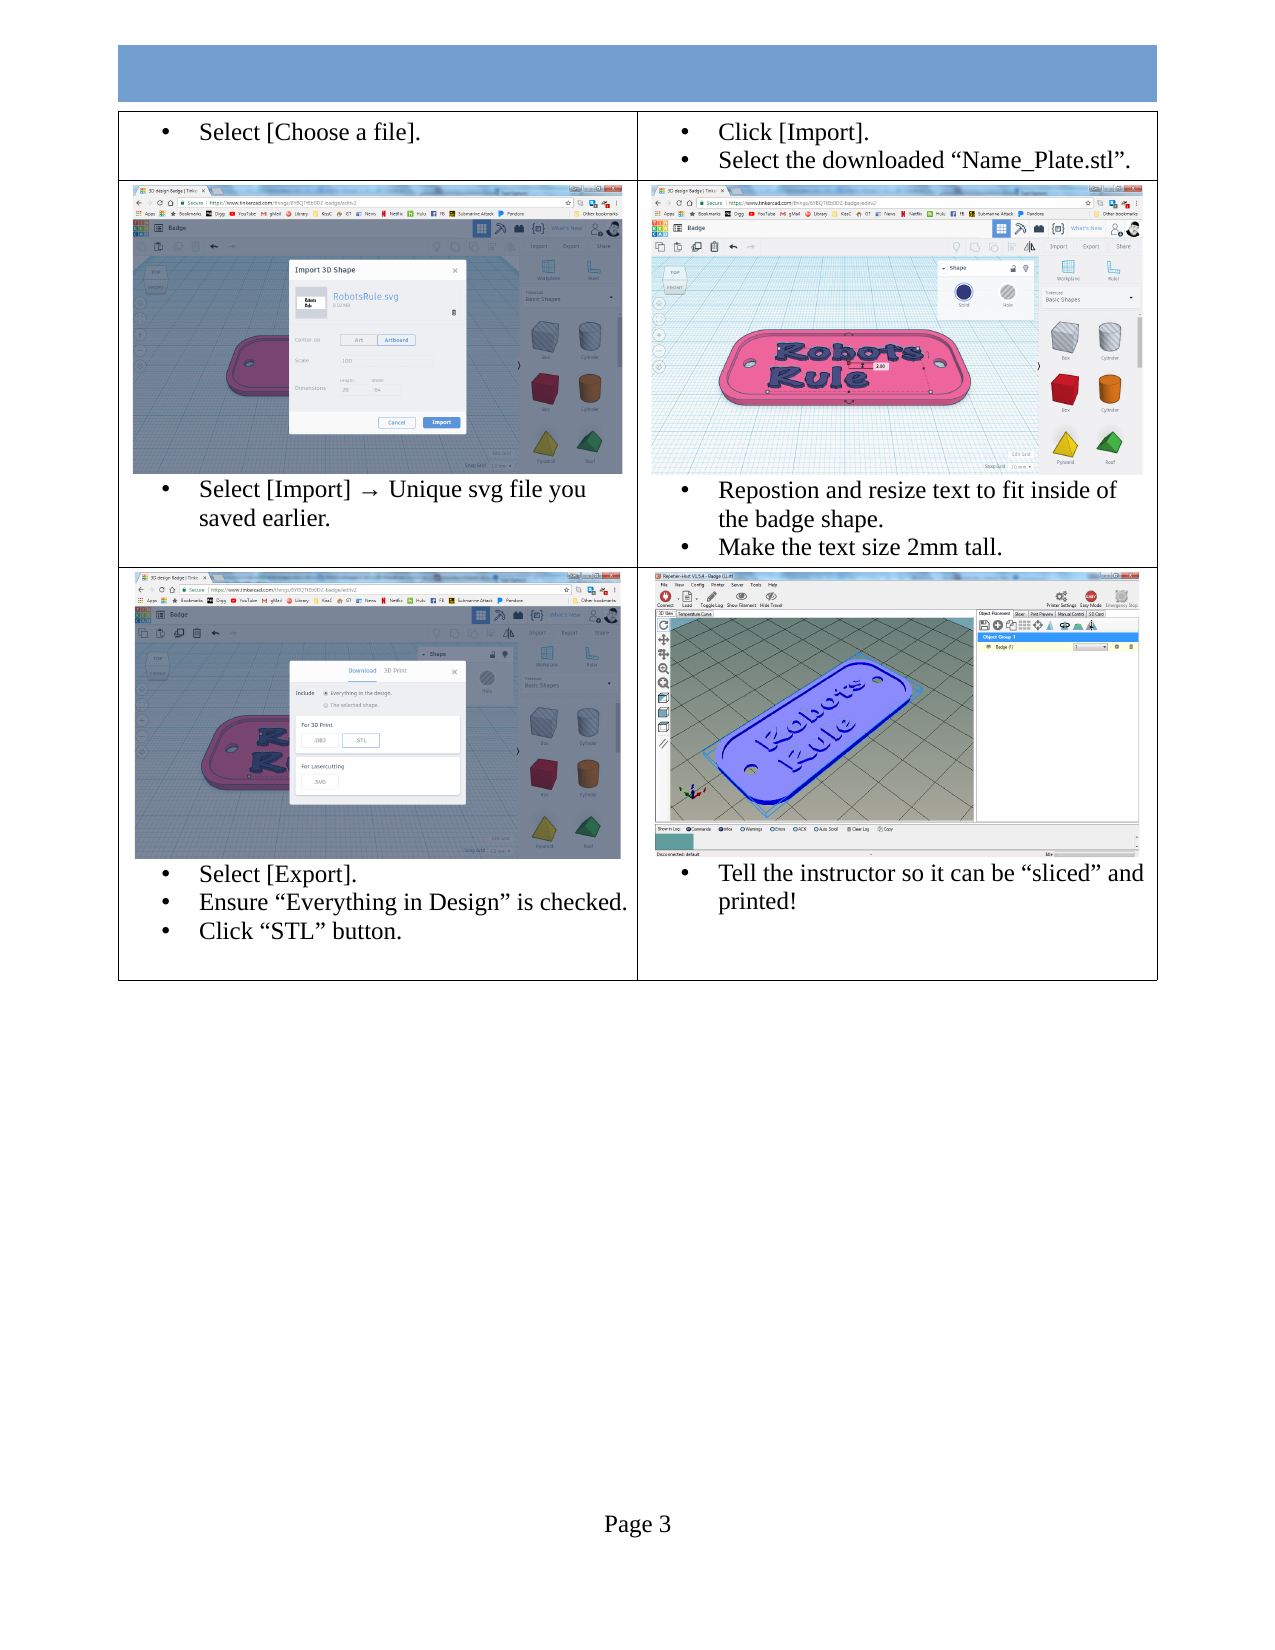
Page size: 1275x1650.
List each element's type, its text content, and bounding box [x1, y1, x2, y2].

table_cell Select [Choose a file]. [119, 112, 637, 180]
table_cell Tell the instructor so it can be “sliced” and printed! [638, 568, 1157, 979]
table_cell Repostion and resize text to fit inside of the badge shape. Make the text size 2mm tall. [638, 181, 1157, 567]
table_cell Click [Import]. Select the downloaded “Name_Plate.stl”. [638, 112, 1157, 180]
table_cell Select [Import] → Unique svg file you saved earlier. [119, 181, 637, 567]
picture [655, 572, 1140, 858]
picture [651, 185, 1143, 475]
picture [132, 185, 623, 474]
picture [134, 572, 621, 859]
table_cell Select [Export]. Ensure “Everything in Design” is checked. Click “STL” button. [119, 568, 637, 979]
